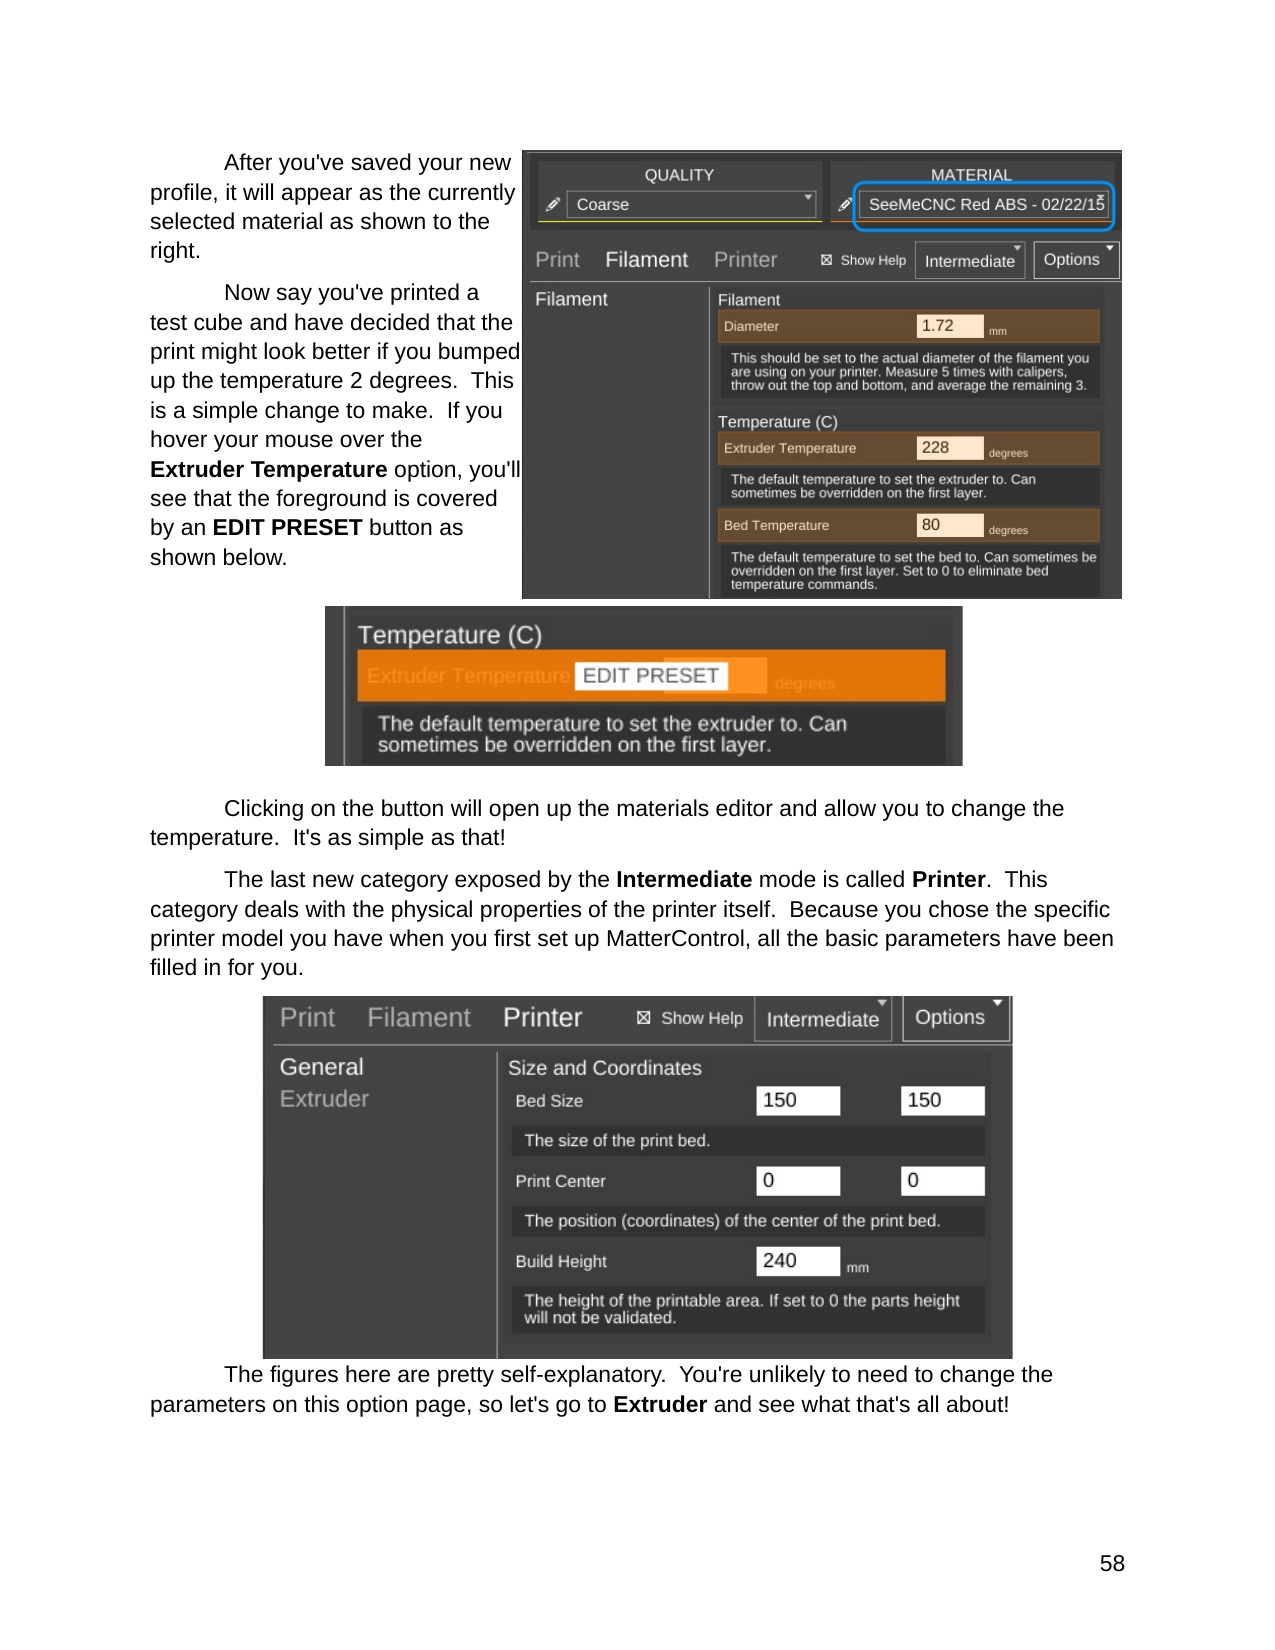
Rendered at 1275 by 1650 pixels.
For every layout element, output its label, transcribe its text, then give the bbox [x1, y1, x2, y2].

text The figures here are pretty self-explanatory. You're unlikely to need to change the parameters on this option page, so let's go to Extruder and see what that's all about! [150, 997, 1125, 1417]
picture [325, 606, 963, 766]
picture [521, 150, 1122, 599]
text Clicking on the button will open up the materials editor and allow you to change the temperature. It's as simple as that! [150, 796, 1125, 851]
text The last new category exposed by the Intermediate mode is called Printer. This category deals with the physical properties of the printer itself. Because you chose the specific printer model you have when you first set up MatterControl, all the basic parameters have been filled in for you. [150, 867, 1125, 981]
text After you've saved your new profile, it will appear as the currently selected material as shown to the right. [150, 150, 521, 264]
picture [262, 996, 1013, 1359]
text Now say you've printed a test cube and have decided that the print might look better if you bumped up the temperature 2 degrees. This is a simple change to make. If you hover your mouse over the Extruder Temperature option, you'll see that the foreground is covered by an EDIT PRESET button as shown below. [150, 280, 521, 570]
